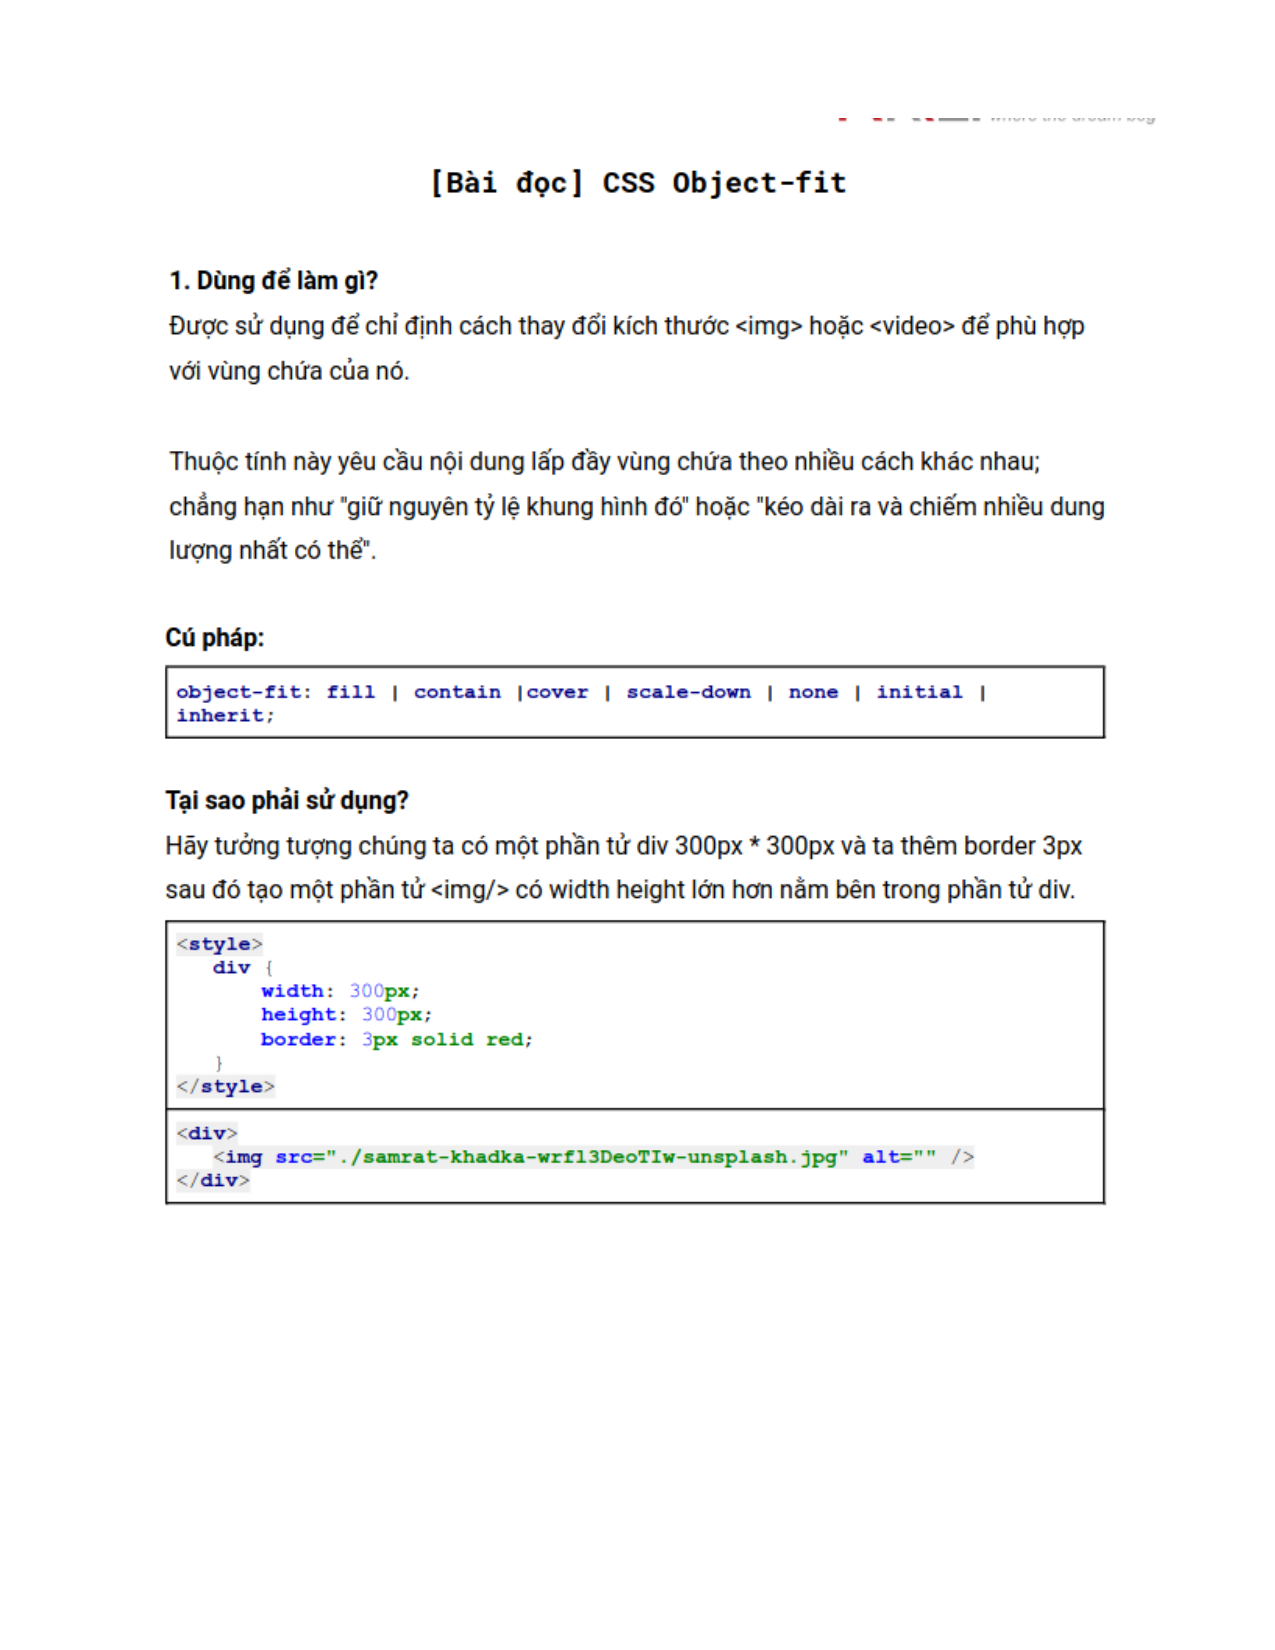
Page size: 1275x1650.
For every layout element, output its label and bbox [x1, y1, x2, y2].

picture [153, 609, 1122, 1221]
picture [118, 118, 1157, 581]
